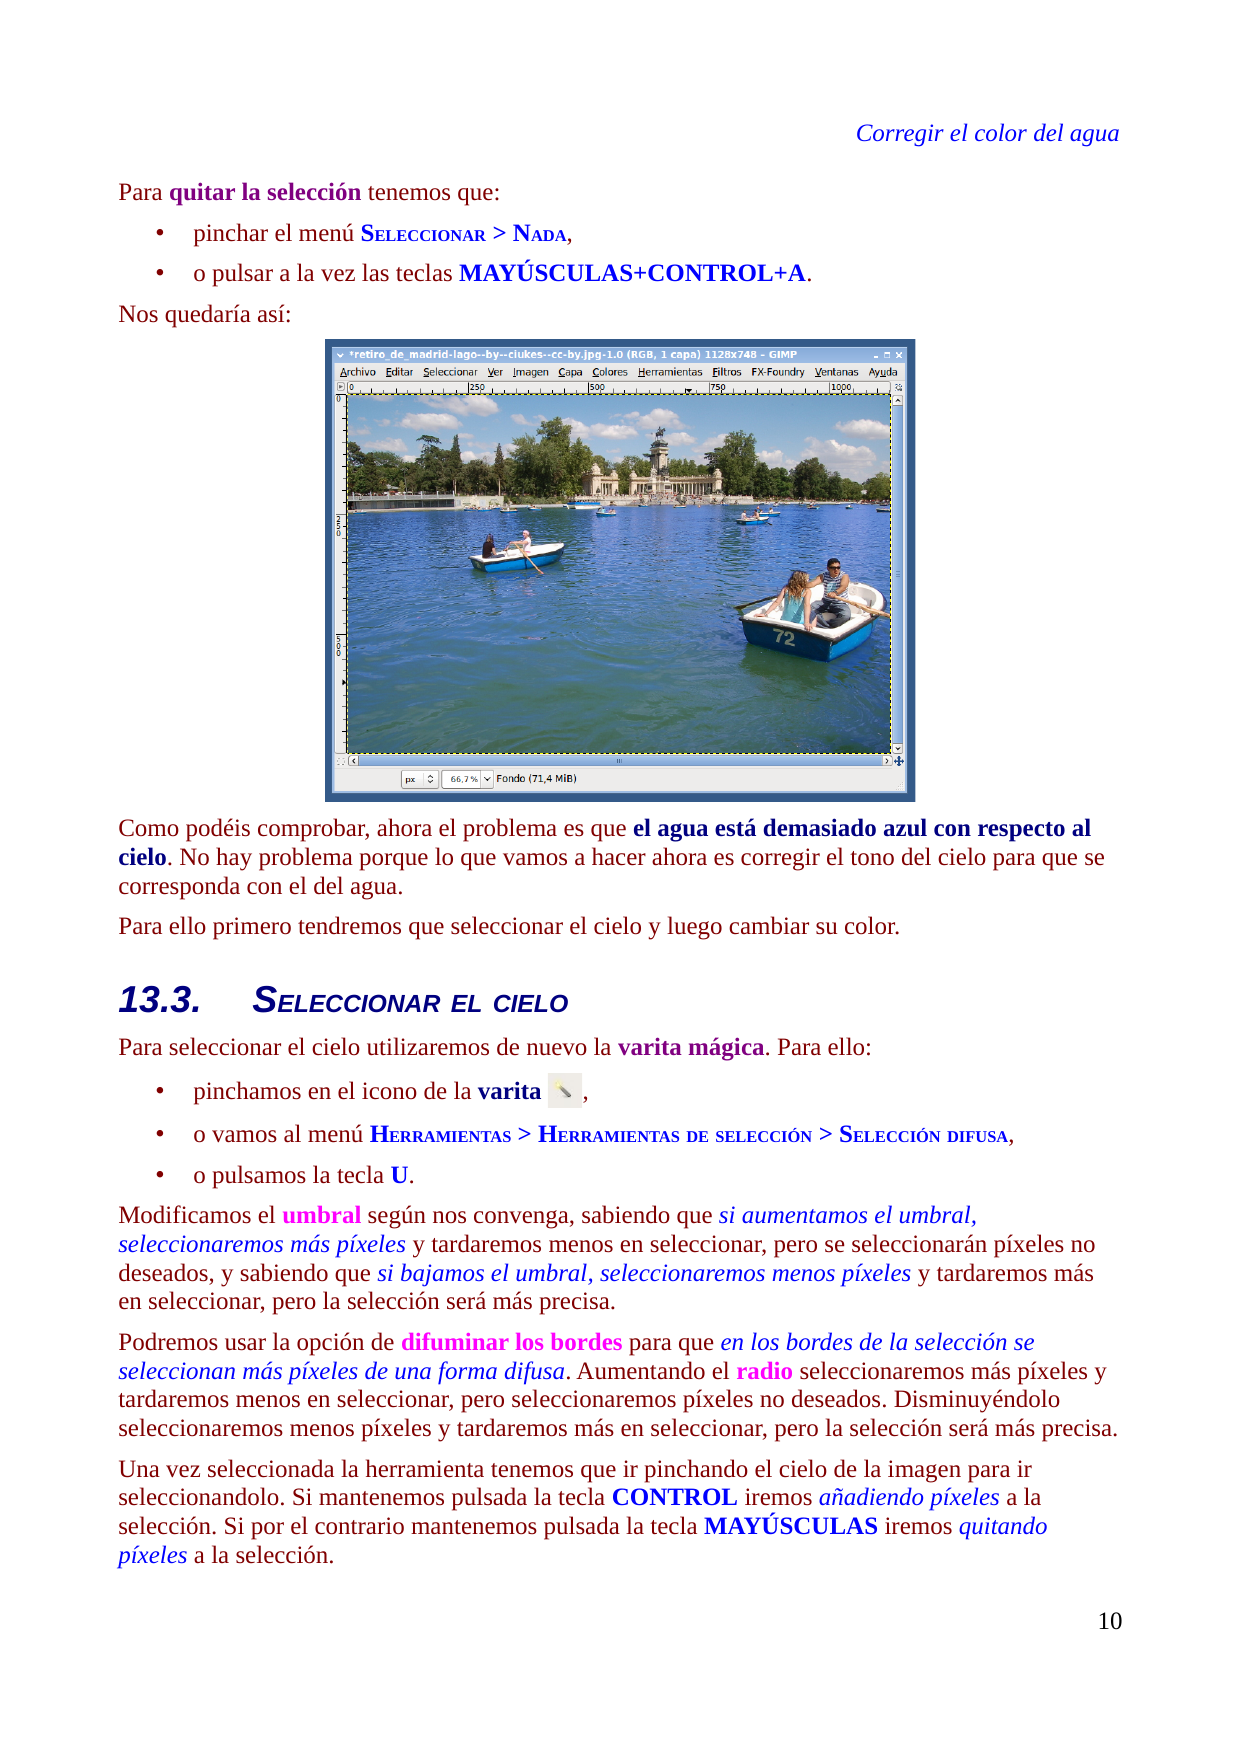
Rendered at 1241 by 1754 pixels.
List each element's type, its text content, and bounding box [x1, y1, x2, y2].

text Para quitar la selección tenemos que: [118, 177, 1122, 206]
text Modificamos el umbral según nos convenga, sabiendo que si aumentamos el umbral, seleccionaremos más píxeles y tardaremos menos en seleccionar, pero se seleccionarán píxeles no deseados, y sabiendo que si bajamos el umbral, seleccionaremos menos píxeles y tardaremos más en seleccionar, pero la selección será más precisa. [118, 1200, 1122, 1315]
text Una vez seleccionada la herramienta tenemos que ir pinchando el cielo de la imagen para ir seleccionandolo. Si mantenemos pulsada la tecla control iremos añadiendo píxeles a la selección. Si por el contrario mantenemos pulsada la tecla mayúsculas iremos quitando píxeles a la selección. [118, 1454, 1122, 1569]
subtitle Seleccionar el cielo [118, 977, 1122, 1020]
text Como podéis comprobar, ahora el problema es que el agua está demasiado azul con respecto al cielo. No hay problema porque lo que vamos a hacer ahora es corregir el tono del cielo para que se corresponda con el del agua. [118, 813, 1122, 899]
list o pulsamos la tecla U. [156, 1160, 1122, 1188]
list pinchamos en el icono de la varita , [583, 1073, 1122, 1107]
text Para ello primero tendremos que seleccionar el cielo y luego cambiar su color. [118, 911, 1122, 940]
text Nos quedaría así: [118, 299, 1122, 327]
text Podremos usar la opción de difuminar los bordes para que en los bordes de la selección se seleccionan más píxeles de una forma difusa. Aumentando el radio seleccionaremos más píxeles y tardaremos menos en seleccionar, pero seleccionaremos píxeles no deseados. Disminuyéndolo seleccionaremos menos píxeles y tardaremos más en seleccionar, pero la selección será más precisa. [118, 1327, 1122, 1442]
list o pulsar a la vez las teclas Mayúsculas+Control+A. [156, 258, 1122, 287]
picture [547, 1073, 583, 1108]
text Para seleccionar el cielo utilizaremos de nuevo la varita mágica. Para ello: [118, 1032, 1122, 1061]
list pinchamos en el icono de la varita , [156, 1073, 547, 1107]
picture [325, 339, 916, 802]
list pinchar el menú Seleccionar > Nada, [156, 218, 1122, 246]
list o vamos al menú Herramientas > Herramientas de selección > Selección difusa, [156, 1119, 1122, 1148]
